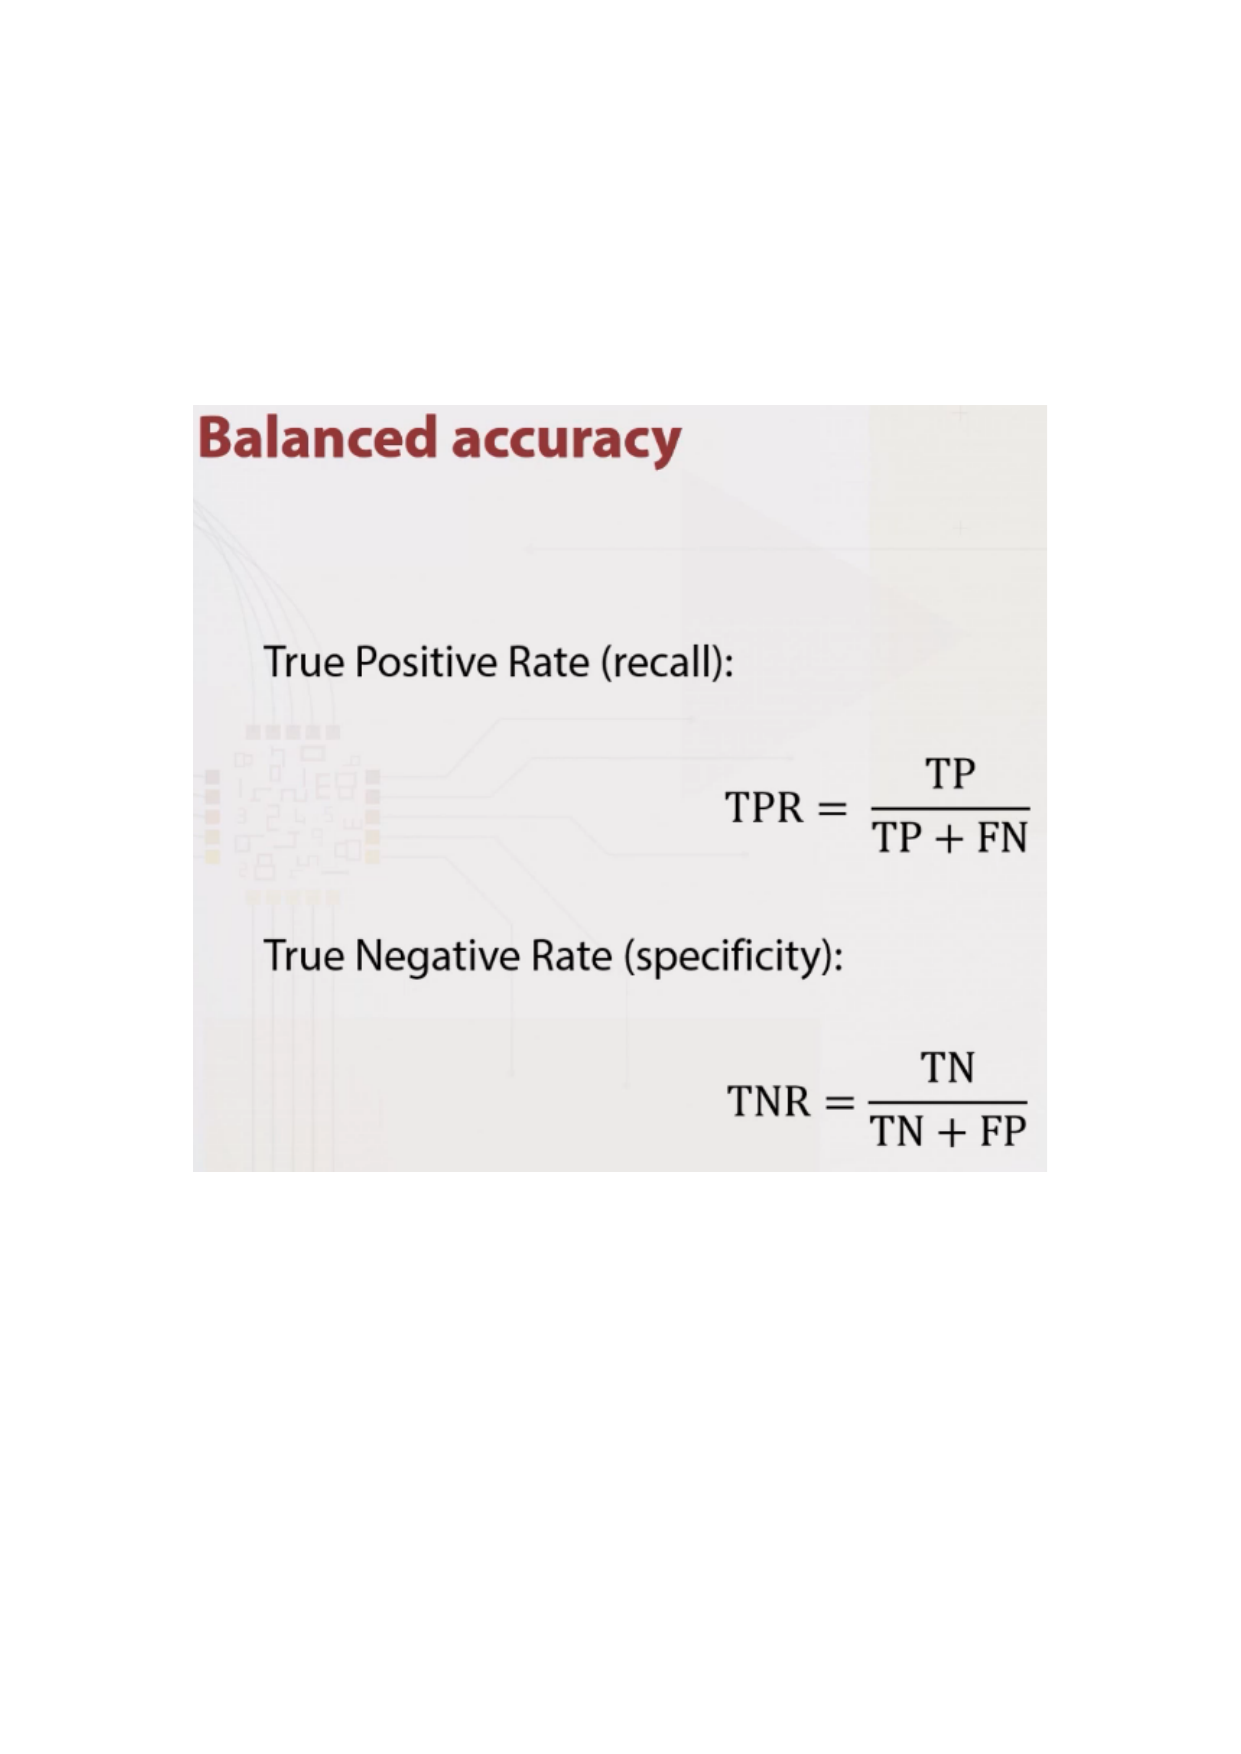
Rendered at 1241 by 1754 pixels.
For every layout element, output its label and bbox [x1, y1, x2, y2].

picture [193, 405, 1048, 1172]
